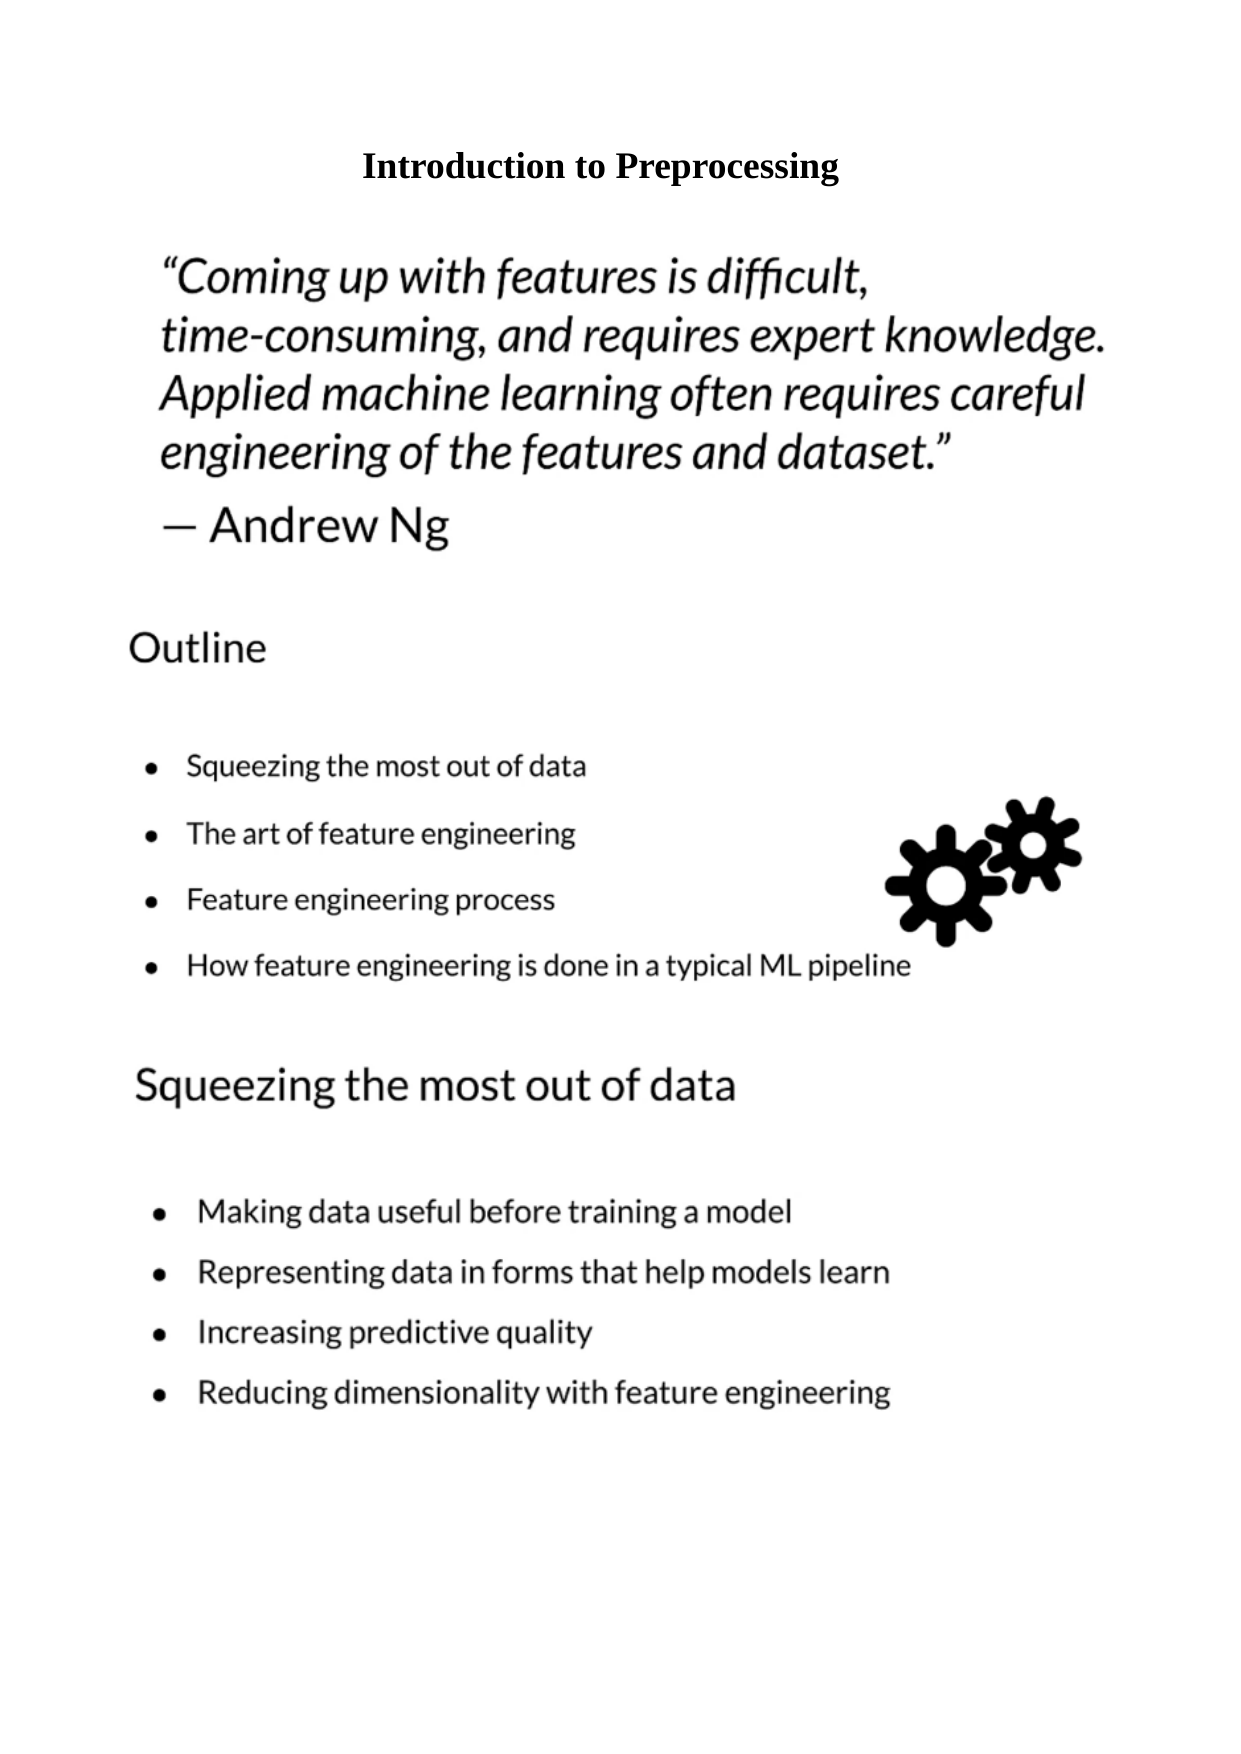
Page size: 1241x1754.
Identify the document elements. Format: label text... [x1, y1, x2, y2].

picture [118, 623, 1123, 998]
picture [118, 236, 1123, 566]
picture [118, 1055, 1123, 1438]
subtitle Introduction to Preprocessing [118, 143, 1122, 186]
